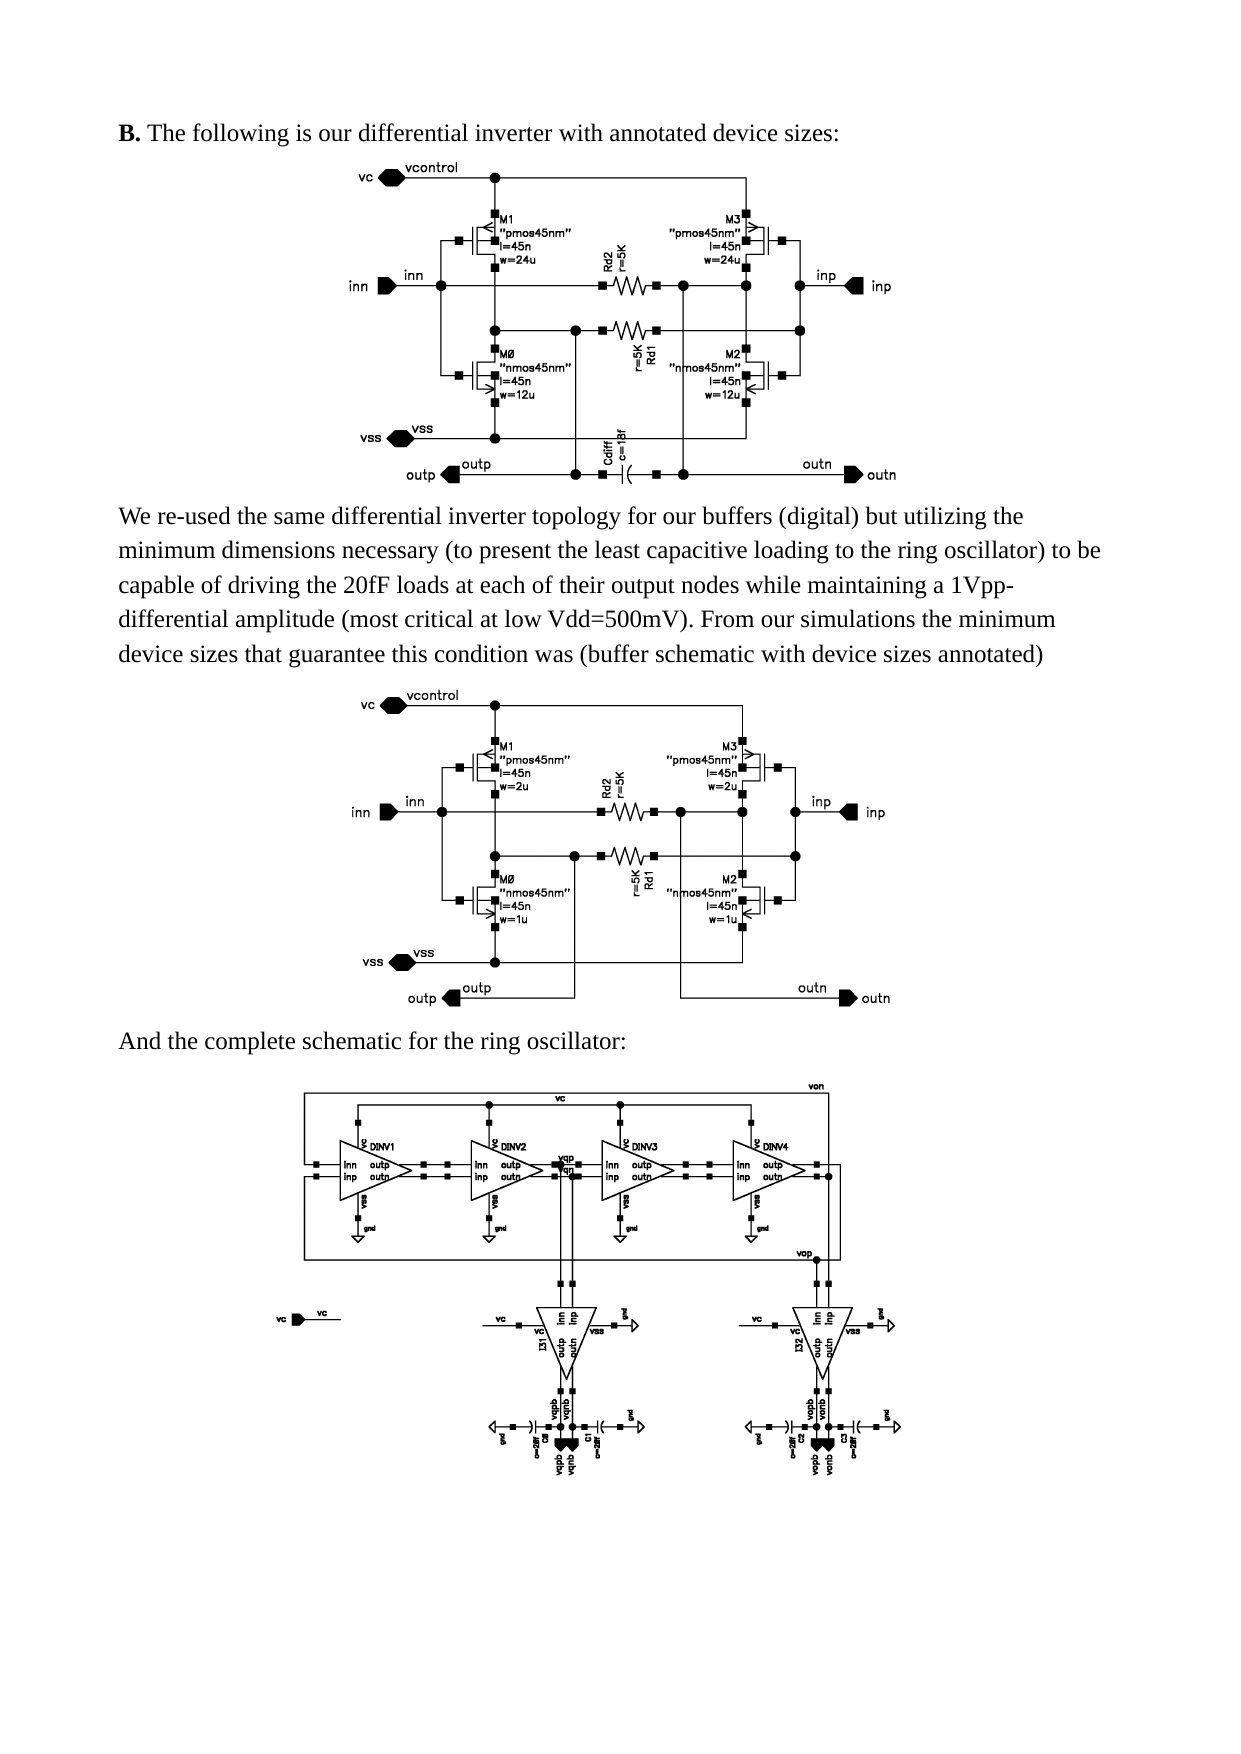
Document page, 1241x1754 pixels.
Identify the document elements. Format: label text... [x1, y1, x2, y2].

text We re-used the same differential inverter topology for our buffers (digital) but utilizing the minimum dimensions necessary (to present the least capacitive loading to the ring oscillator) to be capable of driving the 20fF loads at each of their output nodes while maintaining a 1Vpp-differential amplitude (most critical at low Vdd=500mV). From our simulations the minimum device sizes that guarantee this condition was (buffer schematic with device sizes annotated) [118, 167, 1122, 668]
picture [272, 1065, 912, 1481]
picture [336, 154, 905, 496]
text And the complete schematic for the ring oscillator: [118, 688, 1122, 1054]
picture [343, 673, 897, 1021]
text B. The following is our differential inverter with annotated device sizes: [118, 118, 1122, 147]
